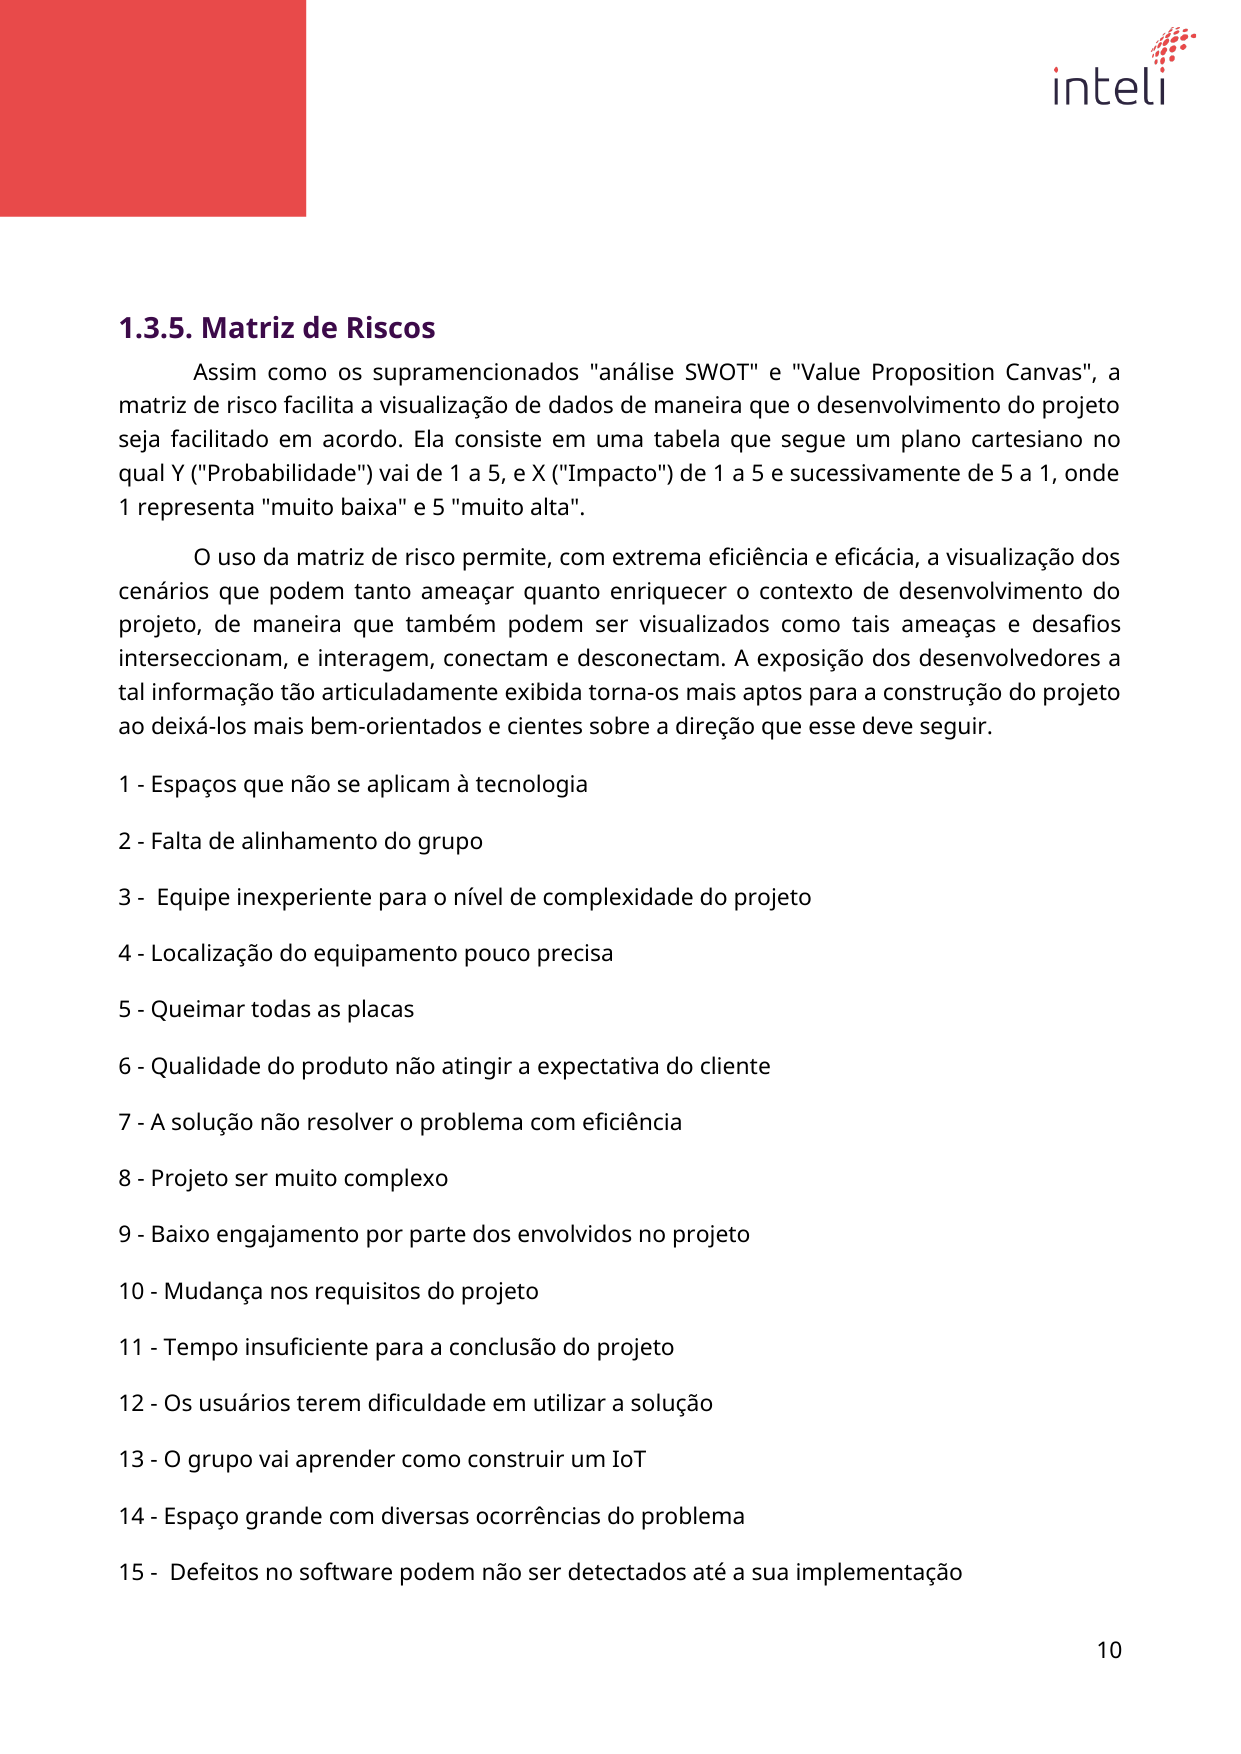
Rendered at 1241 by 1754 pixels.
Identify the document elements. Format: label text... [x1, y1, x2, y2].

text 4 - Localização do equipamento pouco precisa [118, 937, 1122, 968]
text 5 - Queimar todas as placas [118, 993, 1122, 1025]
text O uso da matriz de risco permite, com extrema eficiência e eficácia, a visualização dos cenários que podem tanto ameaçar quanto enriquecer o contexto de desenvolvimento do projeto, de maneira que também podem ser visualizados como tais ameaças e desafios interseccionam, e interagem, conectam e desconectam. A exposição dos desenvolvedores a tal informação tão articuladamente exibida torna-os mais aptos para a construção do projeto ao deixá-los mais bem-orientados e cientes sobre a direção que esse deve seguir. [118, 541, 1122, 741]
text 13 - O grupo vai aprender como construir um IoT [118, 1443, 1122, 1475]
text 10 - Mudança nos requisitos do projeto [118, 1275, 1122, 1306]
picture [1054, 27, 1197, 105]
text 2 - Falta de alinhamento do grupo [118, 825, 1122, 856]
text 6 - Qualidade do produto não atingir a expectativa do cliente [118, 1050, 1122, 1081]
text 3 - Equipe inexperiente para o nível de complexidade do projeto [118, 881, 1122, 912]
text 1 - Espaços que não se aplicam à tecnologia [118, 768, 1122, 800]
text 11 - Tempo insuficiente para a conclusão do projeto [118, 1331, 1122, 1362]
text 7 - A solução não resolver o problema com eficiência [118, 1106, 1122, 1137]
text 15 - Defeitos no software podem não ser detectados até a sua implementação [118, 1556, 1122, 1587]
text 8 - Projeto ser muito complexo [118, 1162, 1122, 1193]
text 9 - Baixo engajamento por parte dos envolvidos no projeto [118, 1218, 1122, 1250]
picture [0, 0, 307, 217]
text Assim como os supramencionados "análise SWOT" e "Value Proposition Canvas", a matriz de risco facilita a visualização de dados de maneira que o desenvolvimento do projeto seja facilitado em acordo. Ela consiste em uma tabela que segue um plano cartesiano no qual Y ("Probabilidade") vai de 1 a 5, e X ("Impacto") de 1 a 5 e sucessivamente de 5 a 1, onde 1 representa "muito baixa" e 5 "muito alta". [118, 356, 1122, 522]
text 14 - Espaço grande com diversas ocorrências do problema [118, 1500, 1122, 1531]
subtitle 1.3.5. Matriz de Riscos [118, 307, 1122, 347]
text 12 - Os usuários terem dificuldade em utilizar a solução [118, 1387, 1122, 1418]
